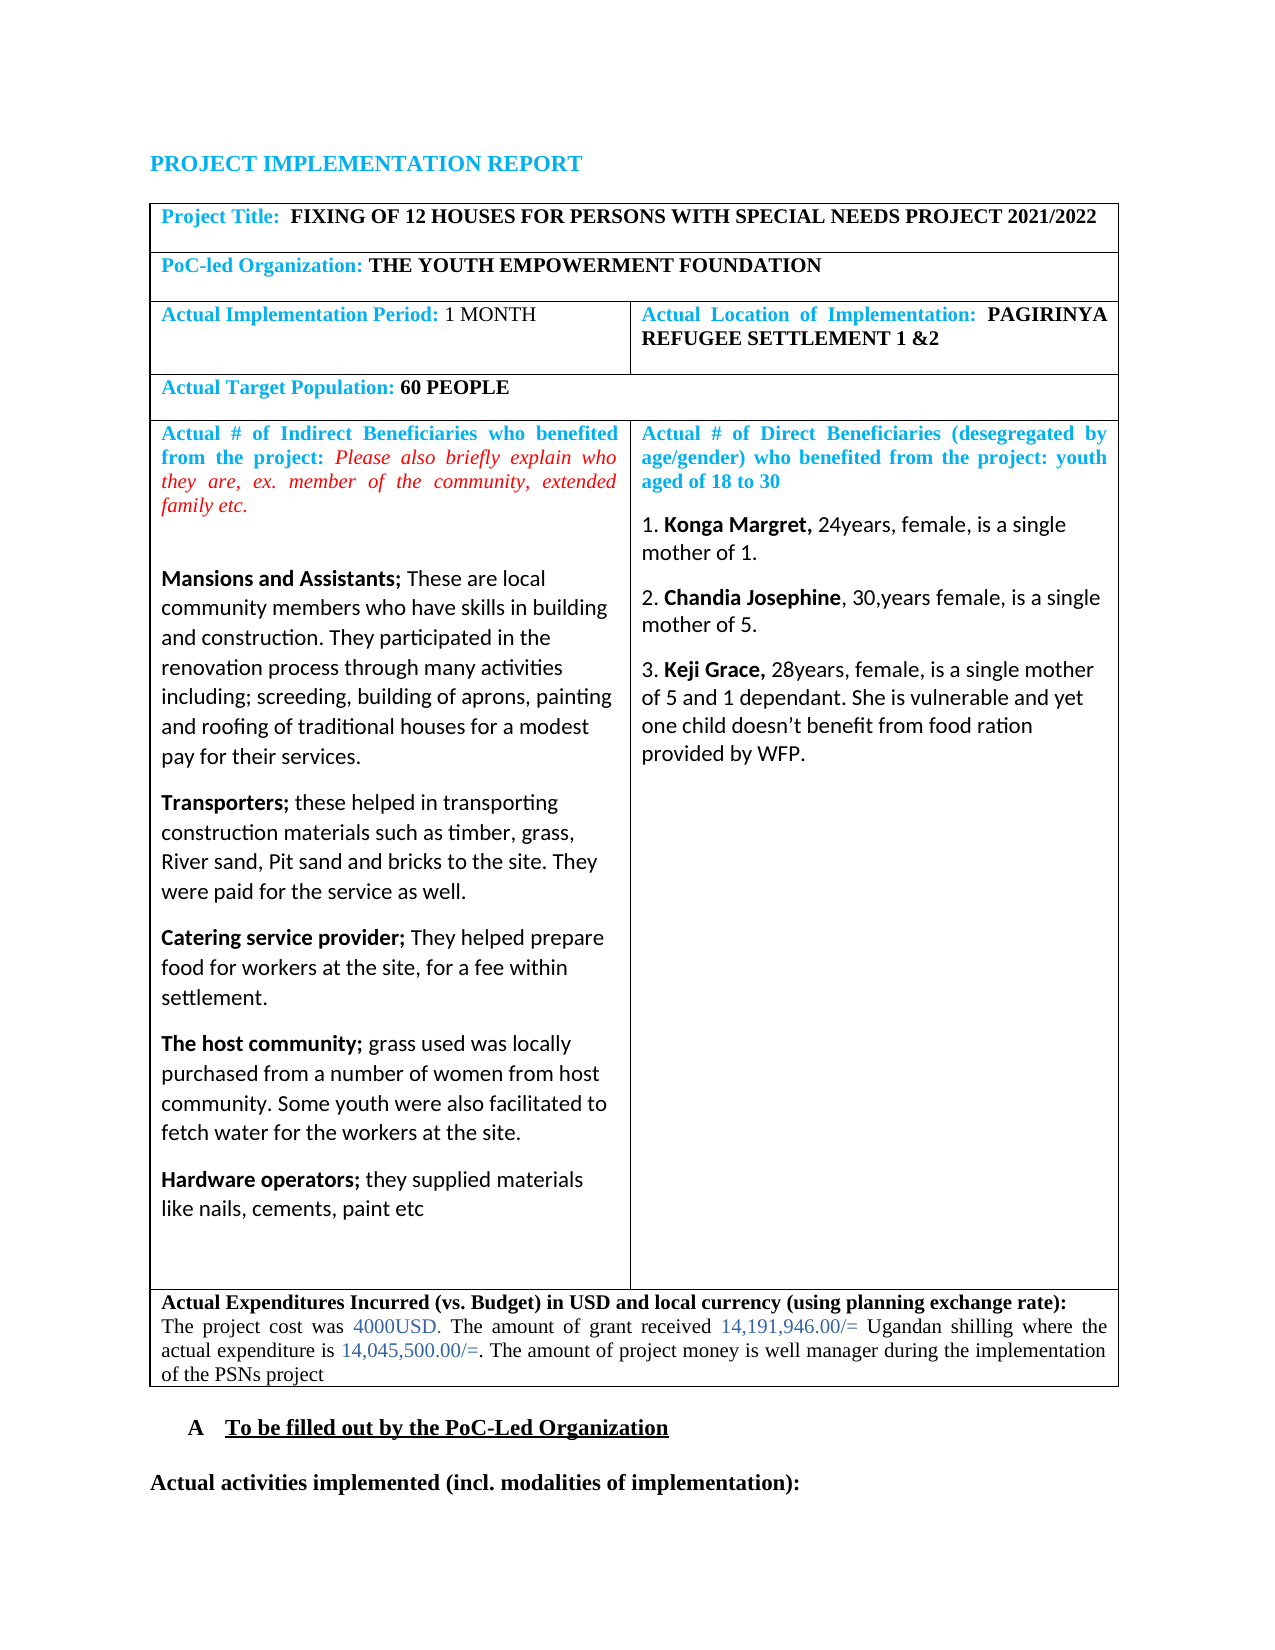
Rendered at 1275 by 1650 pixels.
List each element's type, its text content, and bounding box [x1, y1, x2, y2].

table_cell Actual Location of Implementation: PAGIRINYA REFUGEE SETTLEMENT 1 &2 [631, 302, 1118, 374]
list To be filled out by the PoC-Led Organization [187, 1413, 1125, 1440]
table_header Project Title: FIXING OF 12 HOUSES FOR PERSONS WITH SPECIAL NEEDS PROJECT 2021/2022 [151, 204, 1118, 252]
table_cell Actual Expenditures Incurred (vs. Budget) in USD and local currency (using planning exchange rate): The project cost was 4000USD. The amount of grant received 14,191,946.00/= Ugandan shilling where the actual expenditure is 14,045,500.00/=. The amount of project money is well manager during the implementation of the PSNs project [151, 1290, 1118, 1386]
table_cell PoC-led Organization: THE YOUTH EMPOWERMENT FOUNDATION [151, 253, 1118, 301]
table_cell Actual # of Direct Beneficiaries (desegregated by age/gender) who benefited from the project: youth aged of 18 to 30 1. Konga Margret, 24years, female, is a single mother of 1. 2. Chandia Josephine, 30,years female, is a single mother of 5. 3. Keji Grace, 28years, female, is a single mother of 5 and 1 dependant. She is vulnerable and yet one child doesn’t benefit from food ration provided by WFP. [631, 421, 1118, 1289]
table_cell Actual Target Population: 60 PEOPLE [151, 375, 1118, 420]
table_cell Actual Implementation Period: 1 MONTH [151, 302, 630, 374]
table_cell Actual # of Indirect Beneficiaries who benefited from the project: Please also briefly explain who they are, ex. member of the community, extended family etc. Mansions and Assistants; These are local community members who have skills in building and construction. They participated in the renovation process through many activities including; screeding, building of aprons, painting and roofing of traditional houses for a modest pay for their services. Transporters; these helped in transporting construction materials such as timber, grass, River sand, Pit sand and bricks to the site. They were paid for the service as well. Catering service provider; They helped prepare food for workers at the site, for a fee within settlement. The host community; grass used was locally purchased from a number of women from host community. Some youth were also facilitated to fetch water for the workers at the site. Hardware operators; they supplied materials like nails, cements, paint etc [151, 421, 630, 1289]
text Actual activities implemented (incl. modalities of implementation): [150, 1469, 1125, 1496]
text PROJECT IMPLEMENTATION REPORT [150, 150, 1125, 176]
